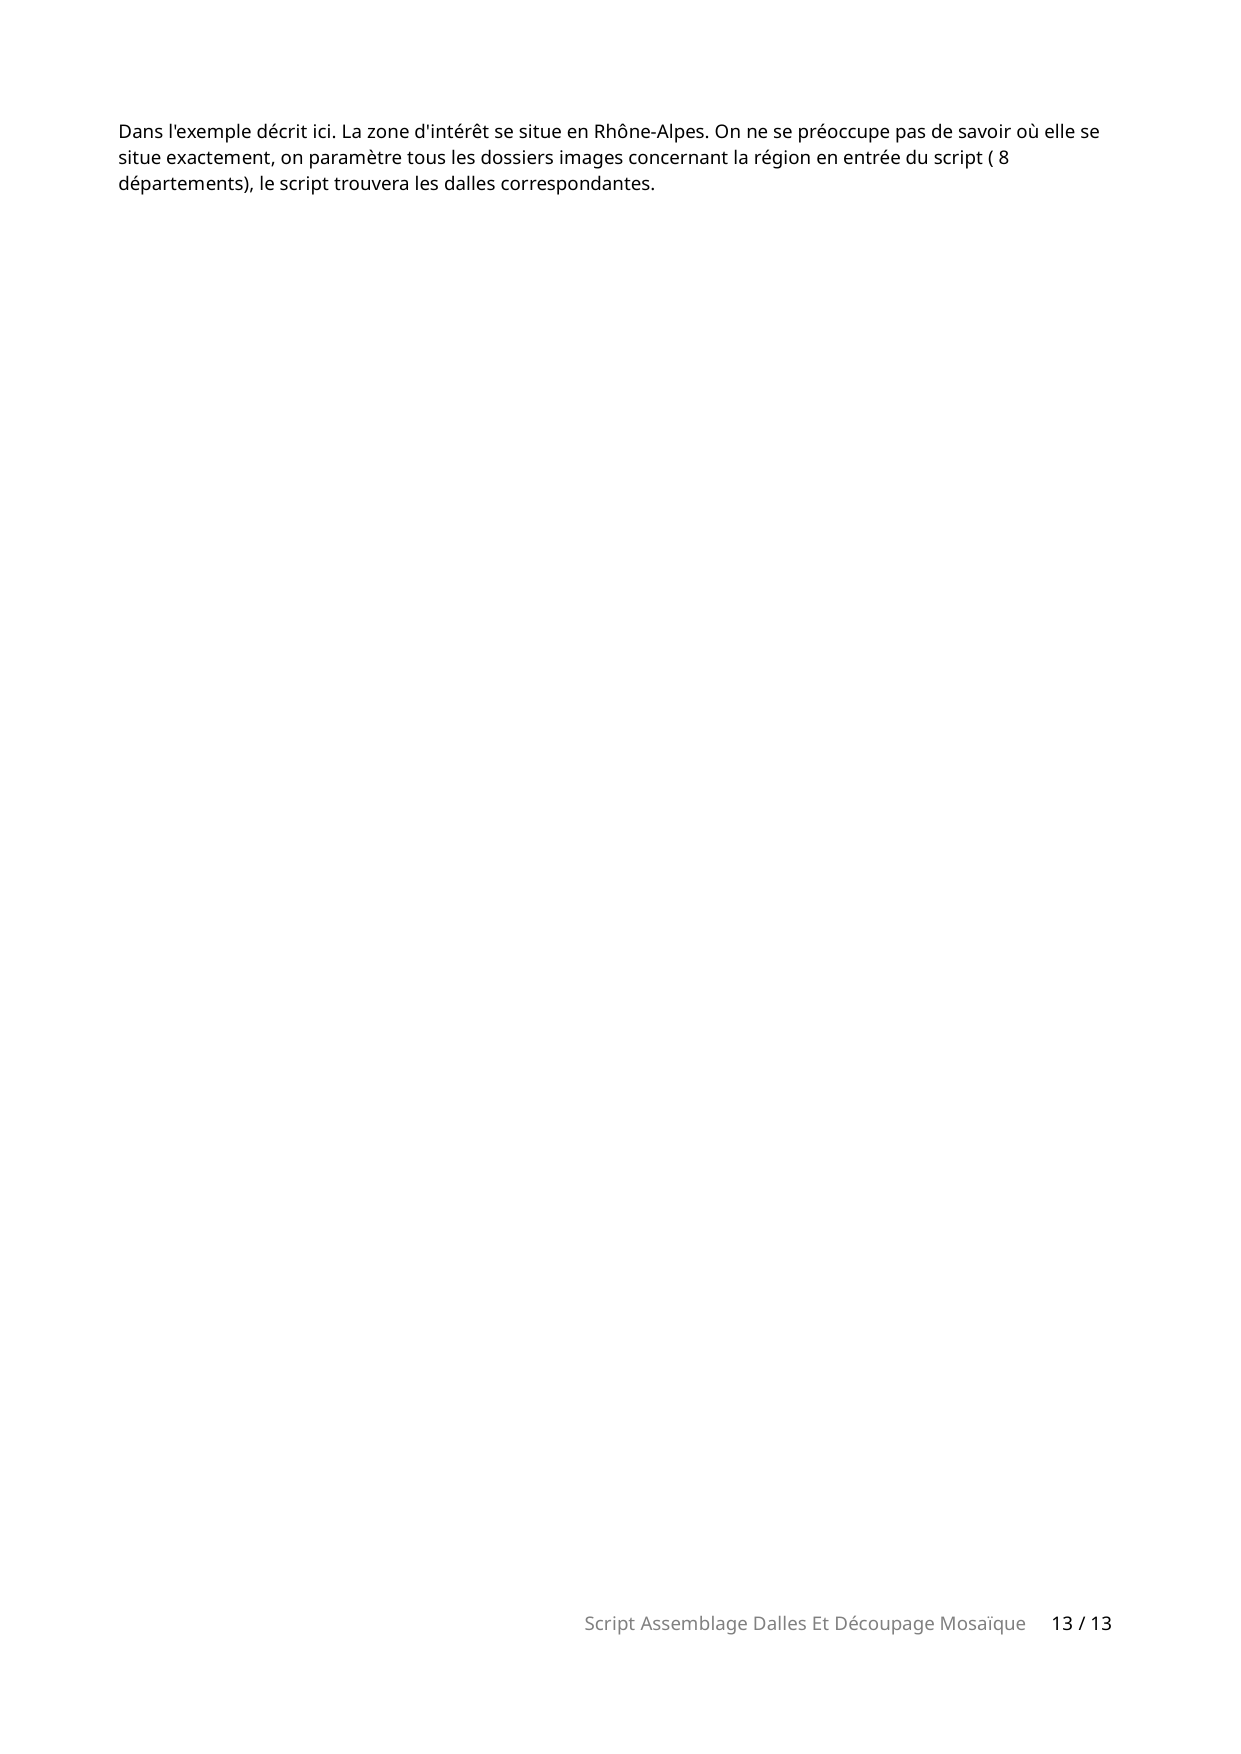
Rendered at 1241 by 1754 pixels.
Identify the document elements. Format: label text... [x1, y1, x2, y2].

text Dans l'exemple décrit ici. La zone d'intérêt se situe en Rhône-Alpes. On ne se préoccupe pas de savoir où elle se situe exactement, on paramètre tous les dossiers images concernant la région en entrée du script ( 8 départements), le script trouvera les dalles correspondantes. [118, 118, 1122, 196]
